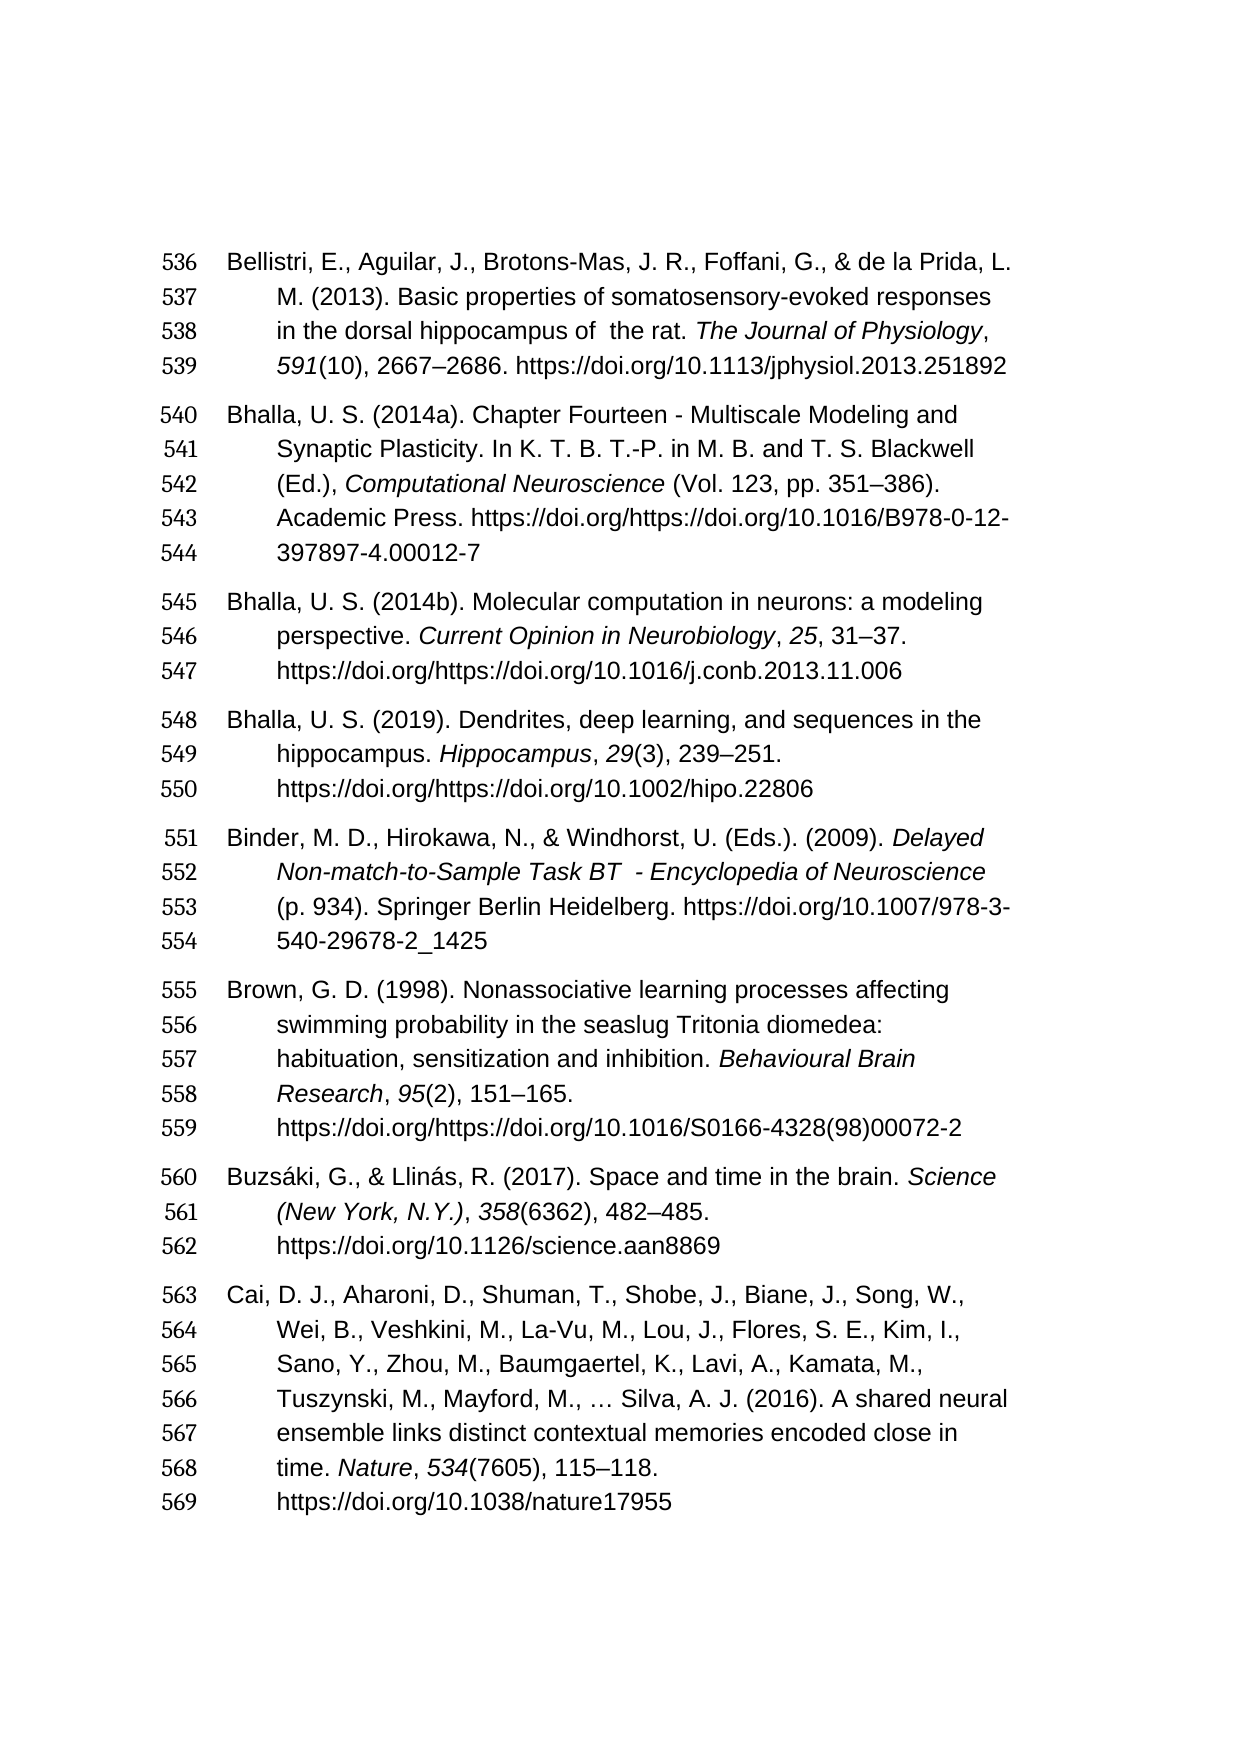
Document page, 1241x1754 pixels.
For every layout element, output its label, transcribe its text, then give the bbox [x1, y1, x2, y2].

text Bellistri, E., Aguilar, J., Brotons-Mas, J. R., Foffani, G., & de la Prida, L. M. (2013). Basic properties of somatosensory-evoked responses in the dorsal hippocampus of the rat. The Journal of Physiology, 591(10), 2667–2686. https://doi.org/10.1113/jphysiol.2013.251892 [226, 247, 1014, 379]
text Bhalla, U. S. (2014a). Chapter Fourteen - Multiscale Modeling and Synaptic Plasticity. In K. T. B. T.-P. in M. B. and T. S. Blackwell (Ed.), Computational Neuroscience (Vol. 123, pp. 351–386). Academic Press. https://doi.org/https://doi.org/10.1016/B978-0-12-397897-4.00012-7 [226, 400, 1014, 566]
text Cai, D. J., Aharoni, D., Shuman, T., Shobe, J., Biane, J., Song, W., Wei, B., Veshkini, M., La-Vu, M., Lou, J., Flores, S. E., Kim, I., Sano, Y., Zhou, M., Baumgaertel, K., Lavi, A., Kamata, M., Tuszynski, M., Mayford, M., … Silva, A. J. (2016). A shared neural ensemble links distinct contextual memories encoded close in time. Nature, 534(7605), 115–118. https://doi.org/10.1038/nature17955 [226, 1280, 1014, 1516]
text Buzsáki, G., & Llinás, R. (2017). Space and time in the brain. Science (New York, N.Y.), 358(6362), 482–485. https://doi.org/10.1126/science.aan8869 [226, 1162, 1014, 1260]
text Brown, G. D. (1998). Nonassociative learning processes affecting swimming probability in the seaslug Tritonia diomedea: habituation, sensitization and inhibition. Behavioural Brain Research, 95(2), 151–165. https://doi.org/https://doi.org/10.1016/S0166-4328(98)00072-2 [226, 975, 1014, 1142]
text Bhalla, U. S. (2019). Dendrites, deep learning, and sequences in the hippocampus. Hippocampus, 29(3), 239–251. https://doi.org/https://doi.org/10.1002/hipo.22806 [226, 705, 1014, 802]
text Binder, M. D., Hirokawa, N., & Windhorst, U. (Eds.). (2009). Delayed Non-match-to-Sample Task BT - Encyclopedia of Neuroscience (p. 934). Springer Berlin Heidelberg. https://doi.org/10.1007/978-3-540-29678-2_1425 [226, 823, 1014, 955]
text Bhalla, U. S. (2014b). Molecular computation in neurons: a modeling perspective. Current Opinion in Neurobiology, 25, 31–37. https://doi.org/https://doi.org/10.1016/j.conb.2013.11.006 [226, 587, 1014, 684]
